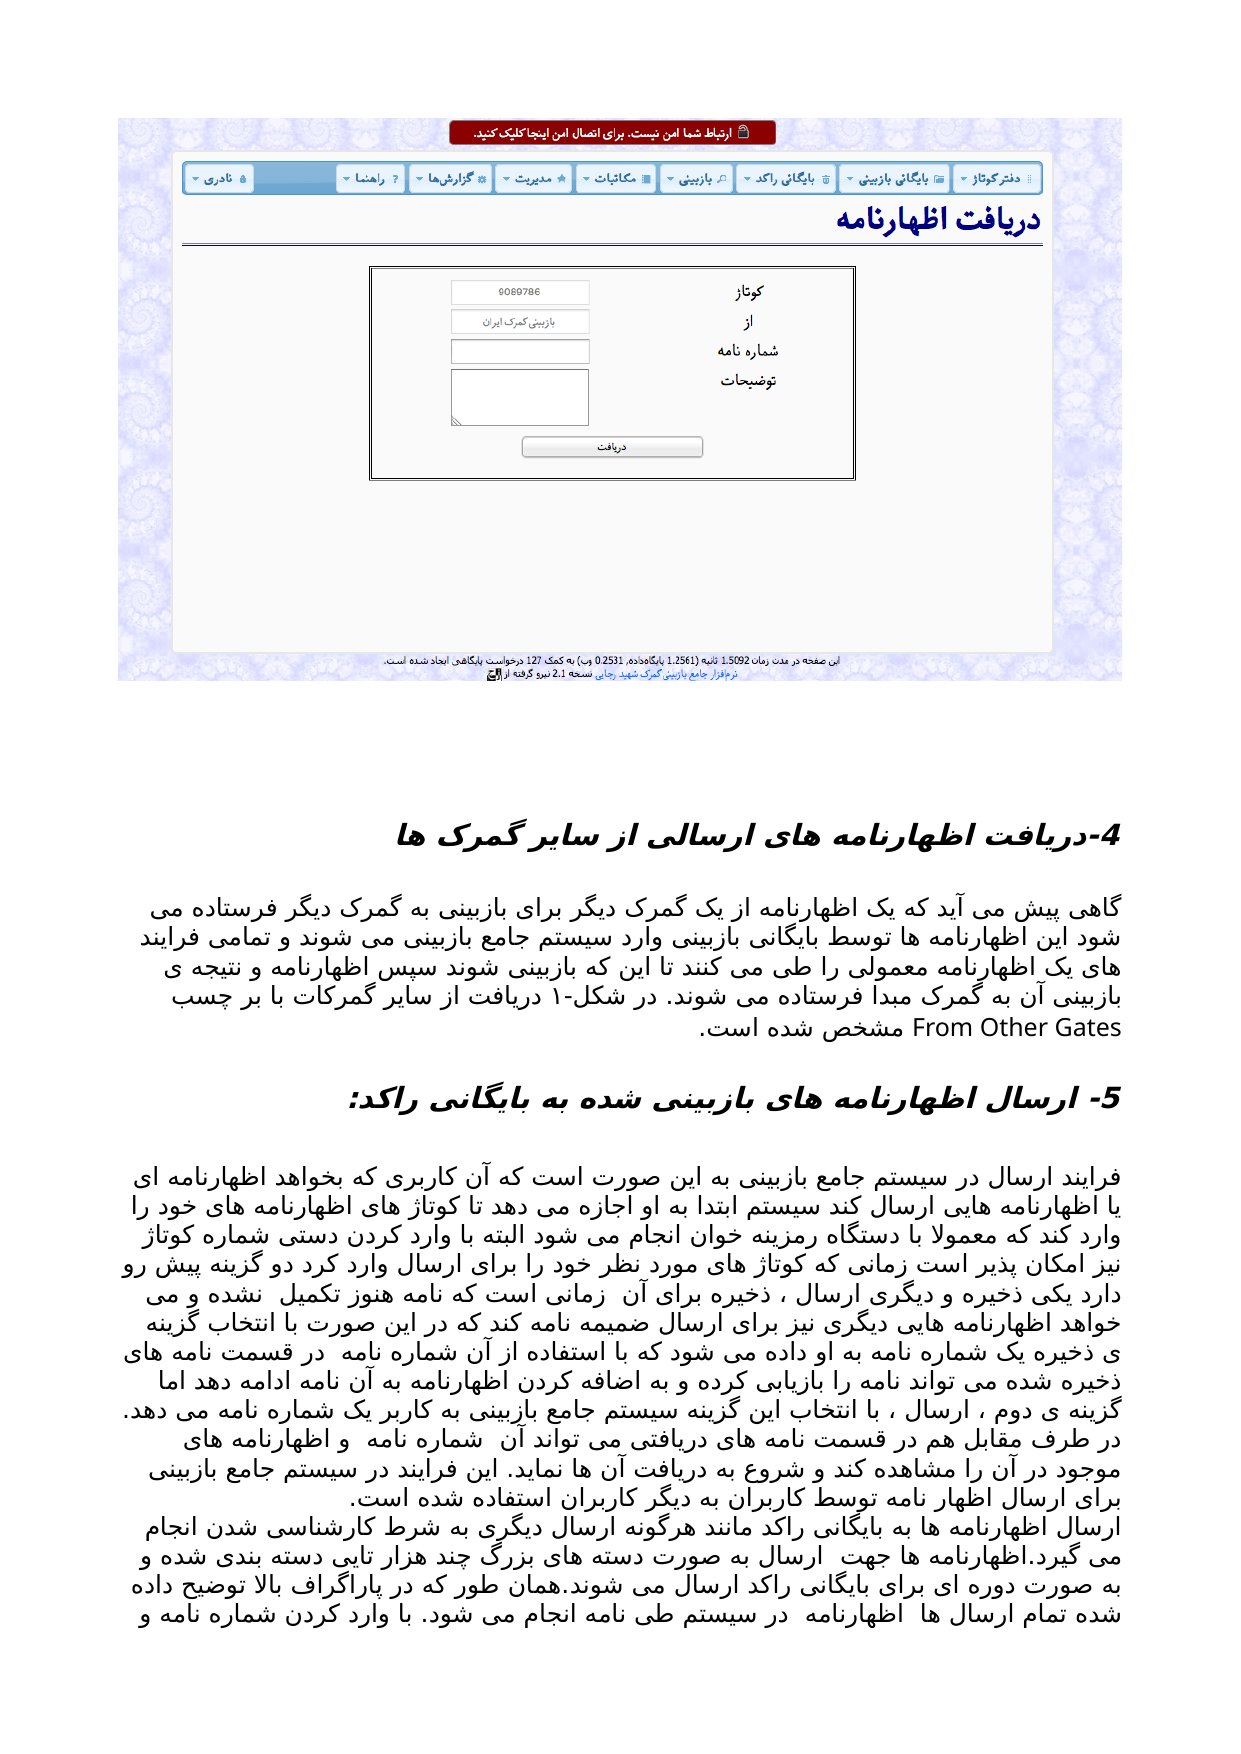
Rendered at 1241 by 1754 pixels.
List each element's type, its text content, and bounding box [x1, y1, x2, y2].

subtitle 5- ارسال اظهارنامه های بازبینی شده به بایگانی راکد: [118, 1082, 1122, 1116]
subtitle 4-دریافت اظهارنامه های ارسالی از سایر گمرک ها [118, 818, 1122, 852]
text فرایند ارسال در سیستم جامع بازبینی به این صورت است که آن کاربری که بخواهد اظهارنامه ای یا اظهارنامه هایی ارسال کند سیستم ابتدا به او اجازه می دهد تا کوتاژ های اظهارنامه های خود را وارد کند که معمولا با دستگاه رمزینه خوان انجام می شود البته با وارد کردن دستی شماره کوتاژ‌ نیز امکان پذیر است زمانی که کوتاژ های مورد نظر خود را برای ارسال وارد کرد دو گزینه پیش رو دارد یکی ذخیره و دیگری ارسال ، ذخیره برای آن زمانی است که نامه هنوز تکمیل نشده و می خواهد اظهارنامه هایی دیگری نیز برای ارسال ضمیمه نامه کند که در این صورت با انتخاب گزینه ی ذخیره یک شماره نامه به او داده می شود که با استفاده از آن شماره نامه در قسمت نامه های ذخیره شده می تواند نامه را بازیابی کرده و به اضافه کردن اظهارنامه به آن نامه ادامه دهد اما گزینه ی دوم ، ارسال ، با انتخاب این گزینه سیستم جامع بازبینی به کاربر یک شماره نامه می دهد. در طرف مقابل هم در قسمت نامه های دریافتی می تواند آن شماره نامه و اظهارنامه های موجود در آن را مشاهده کند و شروع به دریافت آن ها نماید. این فرایند در سیستم جامع بازبینی برای ارسال اظهار نامه توسط کاربران به دیگر کاربران استفاده شده است. [118, 1162, 1122, 1512]
text گاهی پیش می آید که یک اظهارنامه از یک گمرک دیگر برای بازبینی به گمرک دیگر فرستاده می شود این اظهارنامه ها توسط بایگانی بازبینی وارد سیستم جامع بازبینی می شوند و تمامی فرایند های یک اظهارنامه معمولی را طی می کنند تا این که بازبینی شوند سپس اظهارنامه و نتیجه ی بازبینی آن به گمرک مبدا فرستاده می شوند. در شکل-۱ دریافت از سایر گمرکات با بر چسب From Other Gates مشخص شده است. [118, 864, 1122, 1044]
text ارسال اظهارنامه ها به بایگانی راکد مانند هرگونه ارسال دیگری به شرط کارشناسی شدن انجام می گیرد.اظهارنامه ها جهت ارسال به صورت دسته های بزرگ چند هزار تایی دسته بندی شده و به صورت دوره ای برای بایگانی راکد ارسال می شوند.همان طور که در پاراگراف بالا توضیح داده شده تمام ارسال ها اظهارنامه در سیستم طی نامه انجام می شود. با وارد کردن شماره نامه و توضیحات ضمن نامه یک نامه در سیستم ایجاد می شود که در ادامه تمام کوتاژ هایی که امکان فرستاده شدن به بایگانی راکد دارند را در لیستی نشان می‌دهد که کارمند بایگانی بازبینی میتواند کوتاژ اظهارنامه های تهیه دیده را با دستگاه بارکد خوان یا توسط کی برد وارد کرده که با این کار در لیست چک باکس های کنار کوتاژ های وارد شده تیک می‌خورد و کاربر می تواند لیست را پس از تکمیل به بایگانی راکد ارسال کند. [118, 1512, 1122, 1629]
picture [118, 118, 1123, 681]
